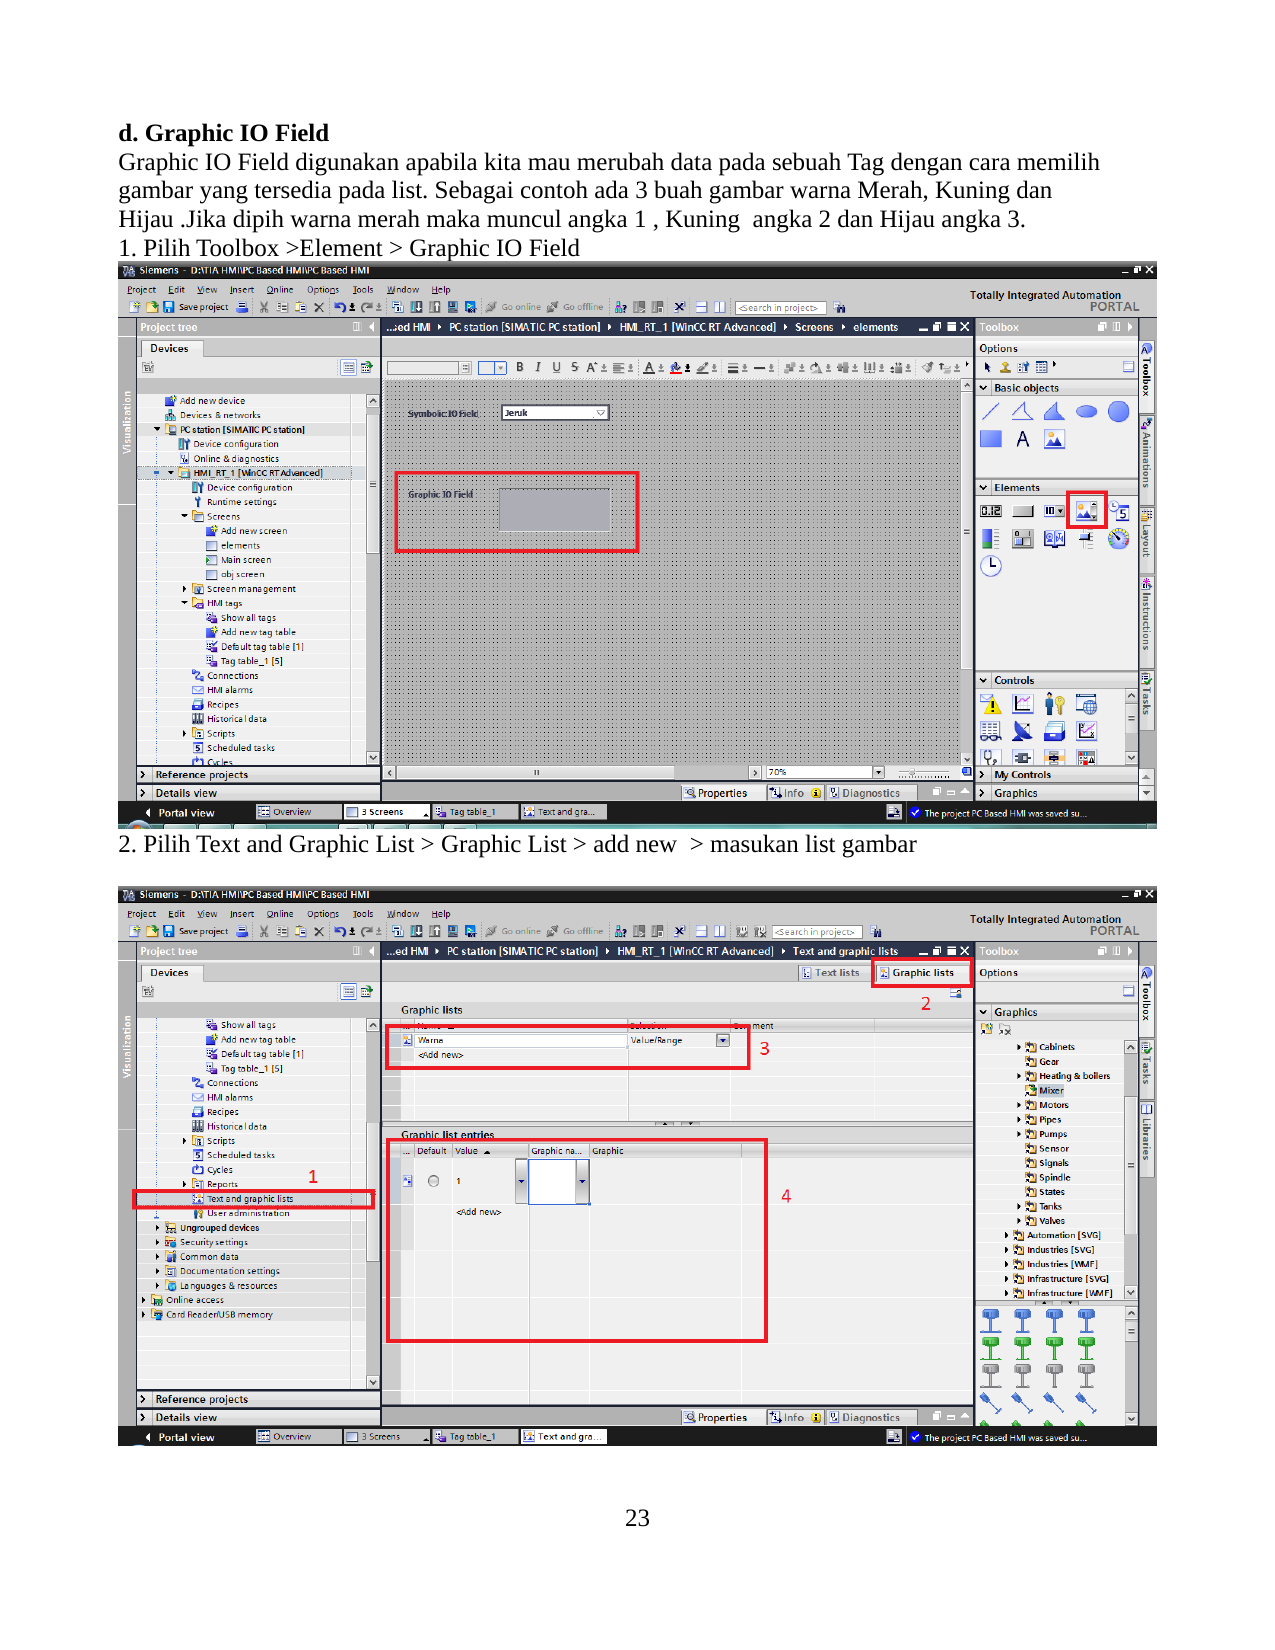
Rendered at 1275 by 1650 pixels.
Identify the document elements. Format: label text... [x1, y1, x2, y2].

text 2. Pilih Text and Graphic List > Graphic List > add new > masukan list gambar [118, 829, 1157, 858]
picture [118, 261, 1157, 829]
text d. Graphic IO Field [118, 118, 1157, 147]
text 1. Pilih Toolbox >Element > Graphic IO Field [118, 233, 1157, 261]
text Graphic IO Field digunakan apabila kita mau merubah data pada sebuah Tag dengan cara memilih gambar yang tersedia pada list. Sebagai contoh ada 3 buah gambar warna Merah, Kuning dan Hijau .Jika dipih warna merah maka muncul angka 1 , Kuning angka 2 dan Hijau angka 3. [118, 147, 1157, 233]
picture [118, 886, 1157, 1446]
